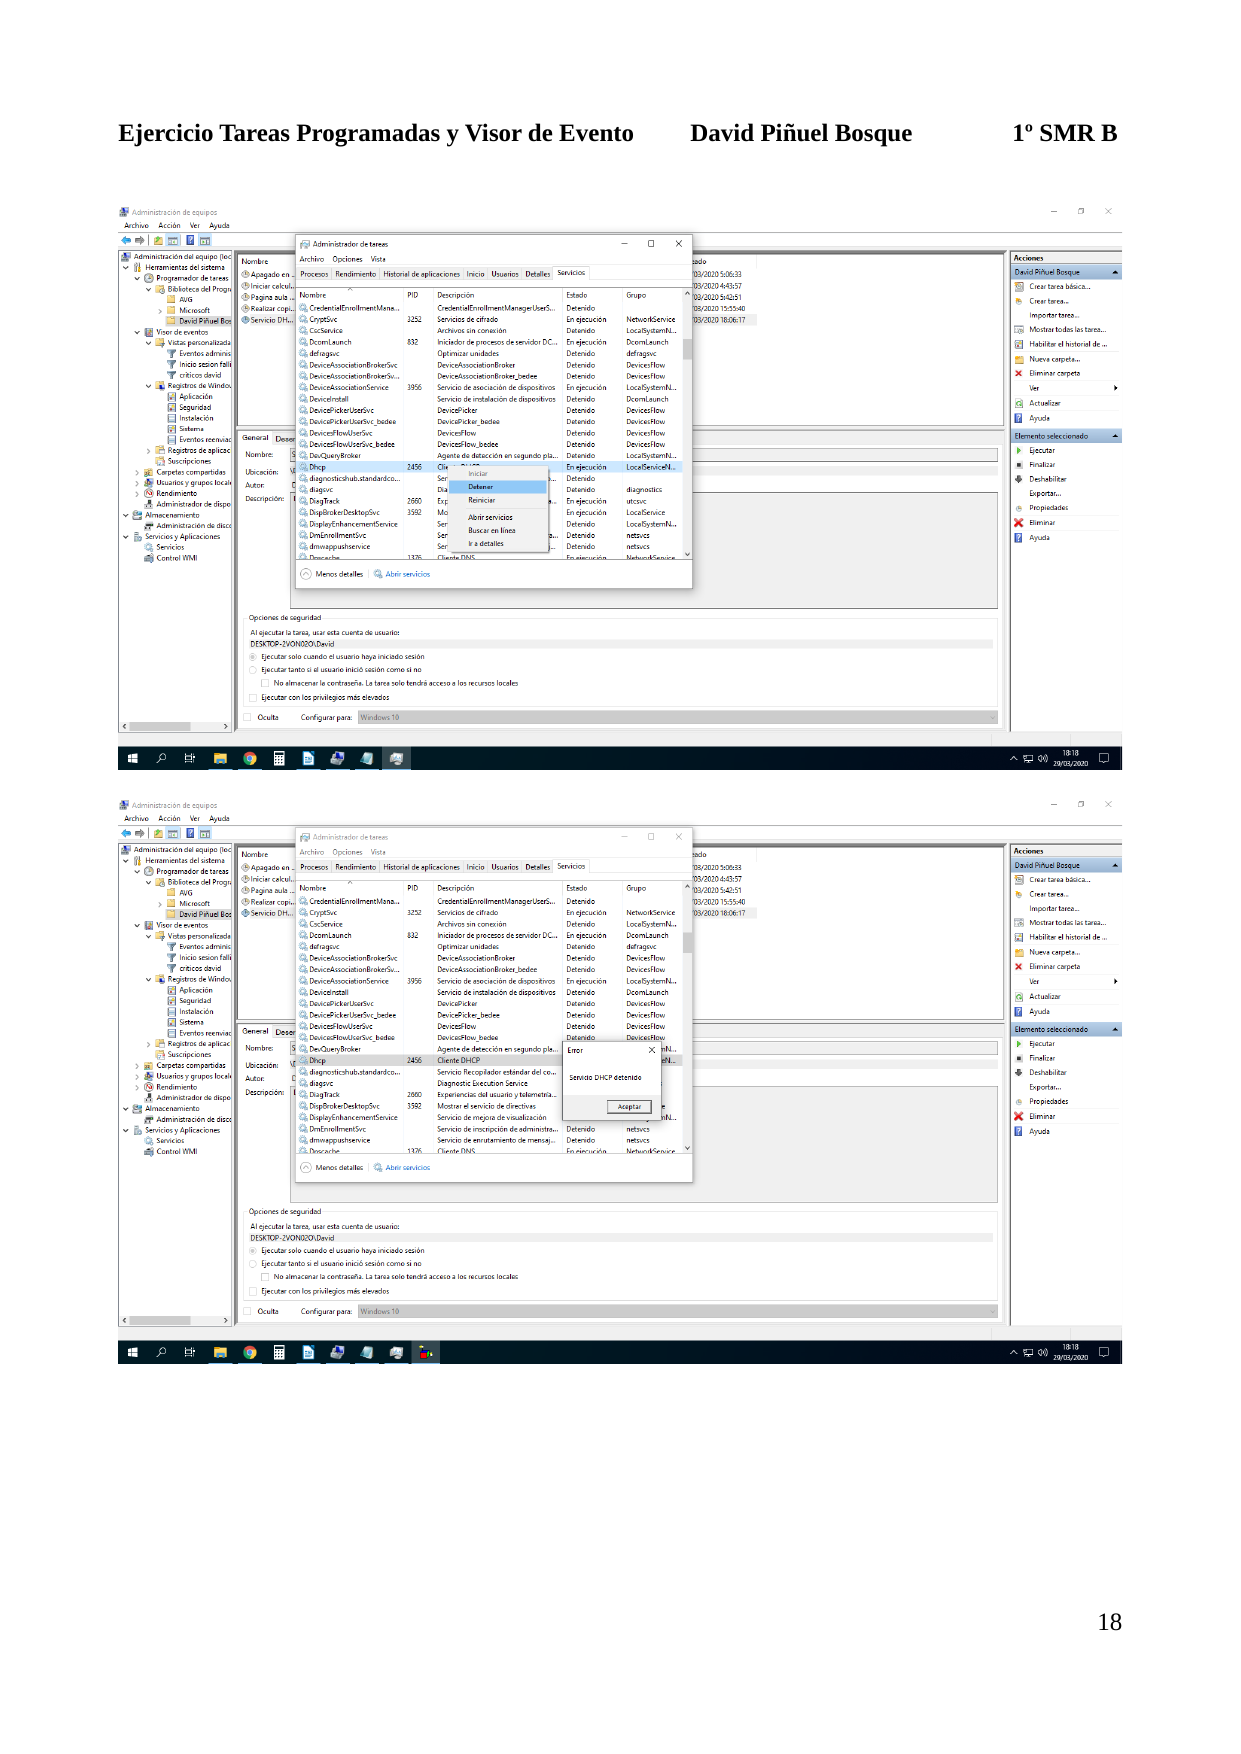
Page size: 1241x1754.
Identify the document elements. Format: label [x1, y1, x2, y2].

picture [118, 205, 1123, 770]
picture [118, 798, 1123, 1364]
